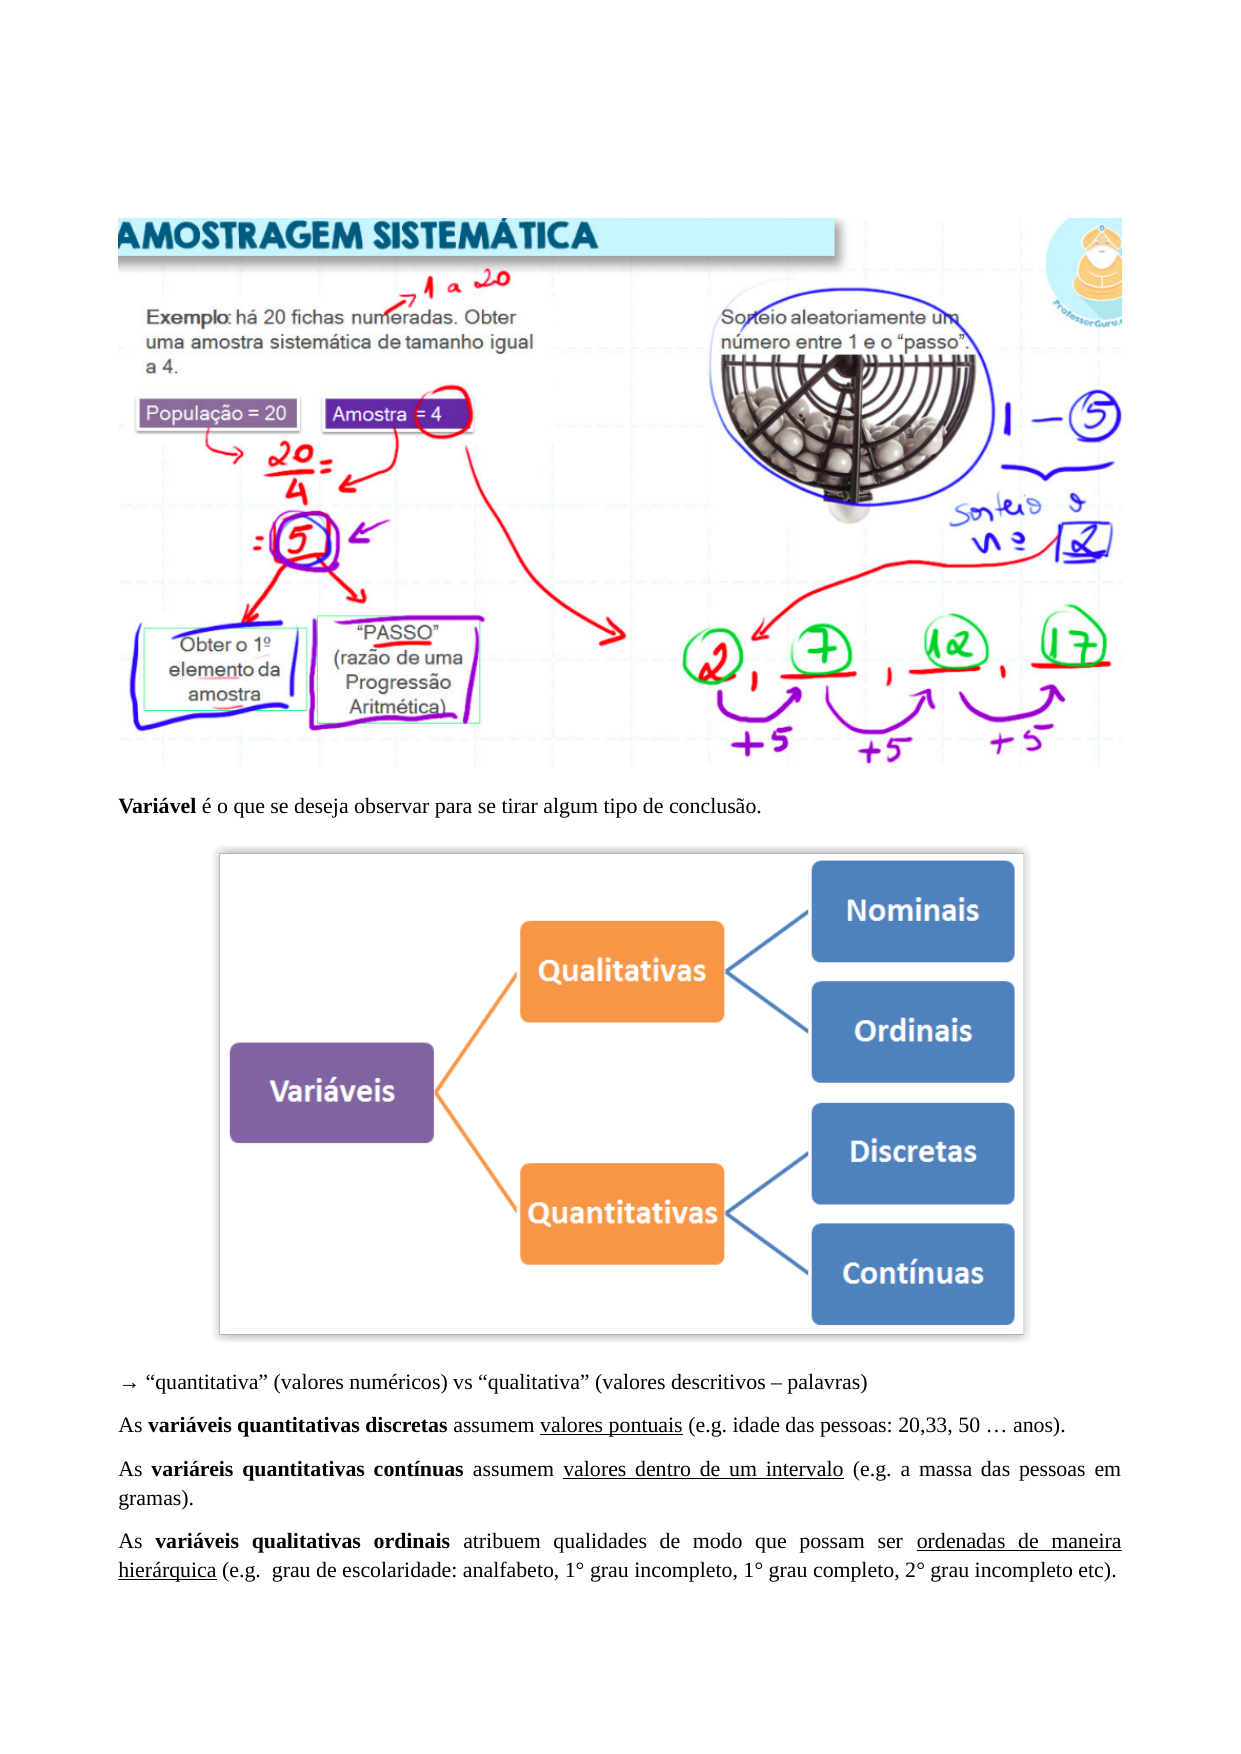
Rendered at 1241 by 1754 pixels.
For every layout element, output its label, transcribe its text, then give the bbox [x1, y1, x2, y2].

text As variáveis quantitativas discretas assumem valores pontuais (e.g. idade das pessoas: 20,33, 50 … anos). [118, 1412, 1122, 1438]
text As variáreis quantitativas contínuas assumem valores dentro de um intervalo (e.g. a massa das pessoas em gramas). [118, 1456, 1122, 1510]
picture [118, 218, 1123, 768]
text As variáveis qualitativas ordinais atribuem qualidades de modo que possam ser ordenadas de maneira hierárquica (e.g. grau de escolaridade: analfabeto, 1° grau incompleto, 1° grau completo, 2° grau incompleto etc). [118, 1528, 1122, 1583]
text Variável é o que se deseja observar para se tirar algum tipo de conclusão. [118, 793, 1122, 818]
picture [209, 843, 1031, 1344]
text → “quantitativa” (valores numéricos) vs “qualitativa” (valores descritivos – palavras) [118, 1369, 1122, 1394]
